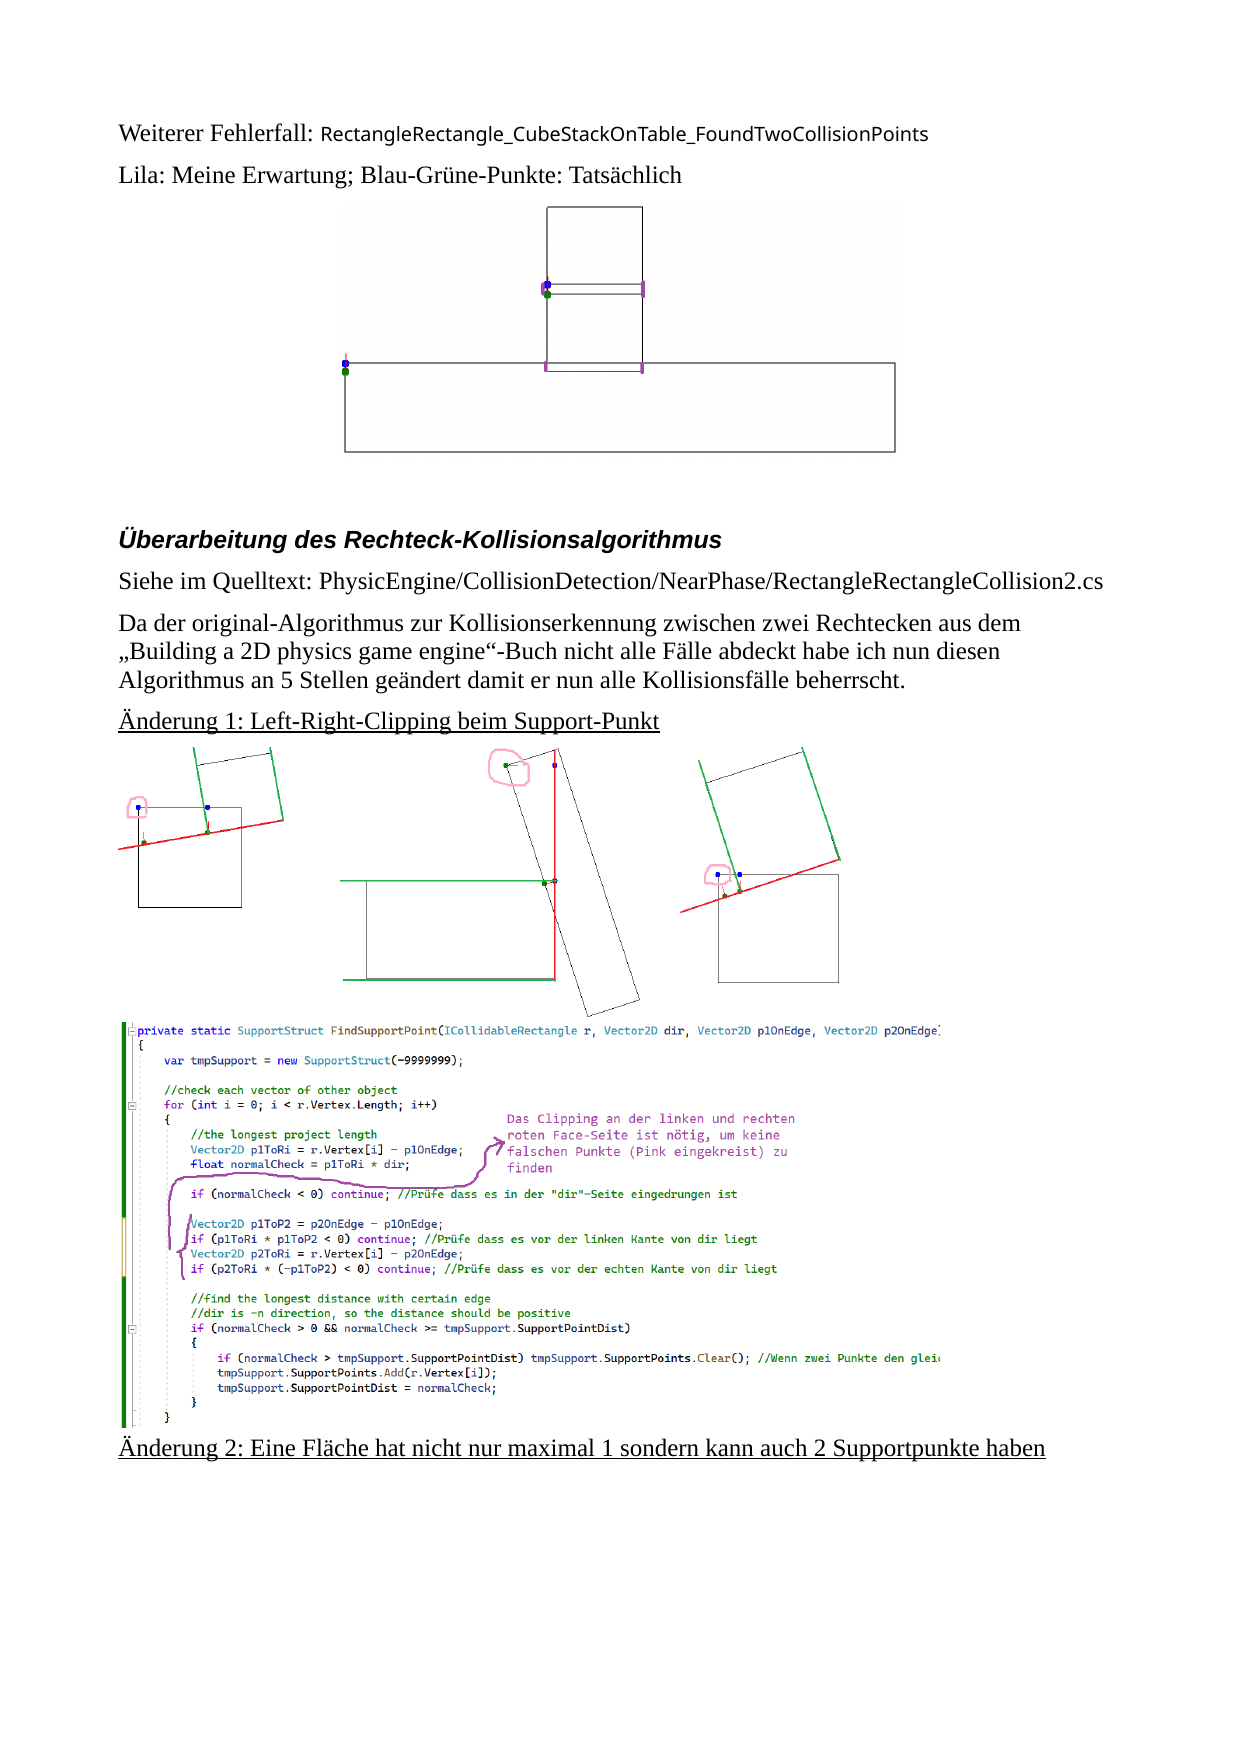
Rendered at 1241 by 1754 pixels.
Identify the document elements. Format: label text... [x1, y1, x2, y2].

picture [338, 201, 902, 460]
text Siehe im Quelltext: PhysicEngine/CollisionDetection/NearPhase/RectangleRectangleCollision2.cs [118, 566, 1122, 595]
picture [118, 747, 940, 1433]
text Änderung 2: Eine Fläche hat nicht nur maximal 1 sondern kann auch 2 Supportpunkte haben [118, 748, 1122, 1461]
text Weiterer Fehlerfall: RectangleRectangle_CubeStackOnTable_FoundTwoCollisionPoints [118, 118, 1122, 147]
text Lila: Meine Erwartung; Blau-Grüne-Punkte: Tatsächlich [118, 160, 1122, 188]
subtitle Überarbeitung des Rechteck-Kollisionsalgorithmus [118, 525, 1122, 554]
text Da der original-Algorithmus zur Kollisionserkennung zwischen zwei Rechtecken aus dem „Building a 2D physics game engine“-Buch nicht alle Fälle abdeckt habe ich nun diesen Algorithmus an 5 Stellen geändert damit er nun alle Kollisionsfälle beherrscht. [118, 608, 1122, 694]
text Änderung 1: Left-Right-Clipping beim Support-Punkt [118, 706, 1122, 735]
